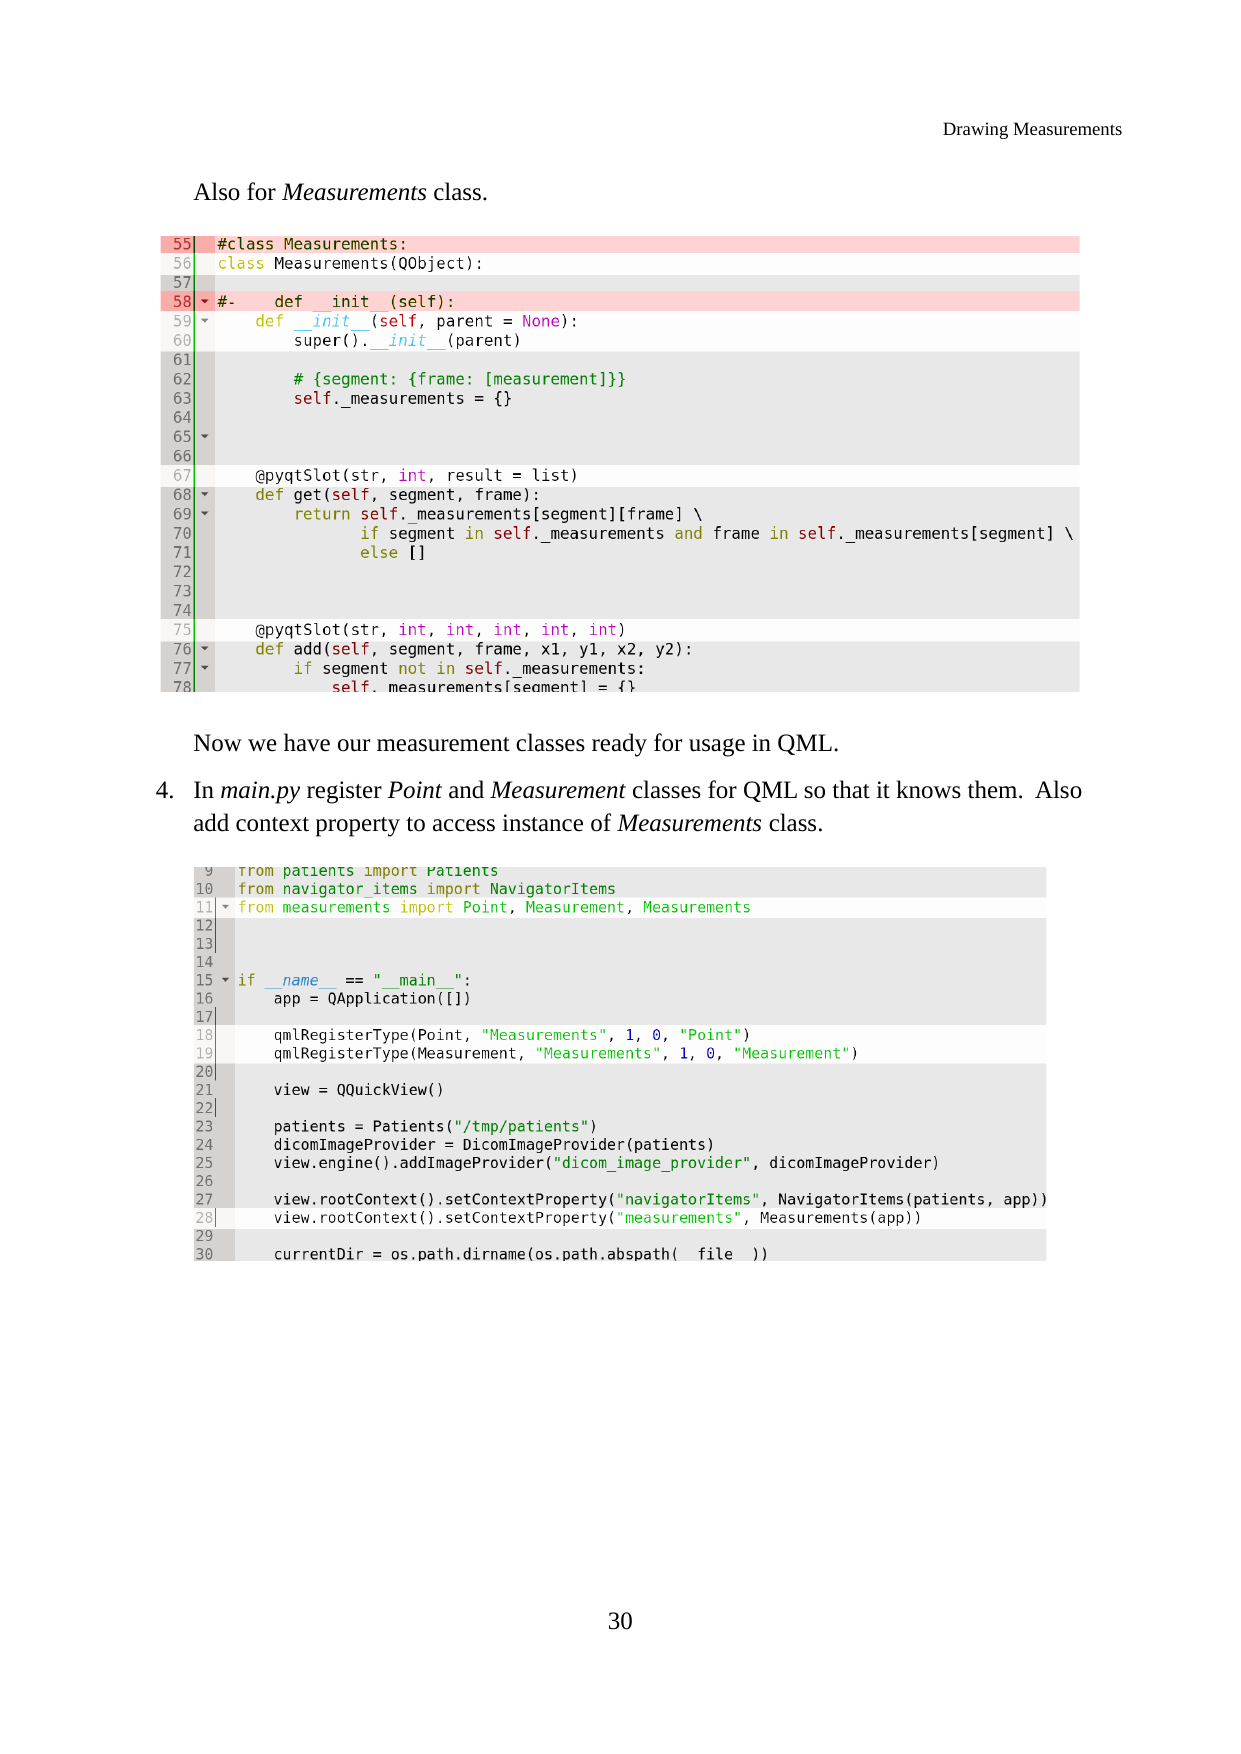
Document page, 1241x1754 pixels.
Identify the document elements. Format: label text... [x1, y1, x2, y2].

list Also for Measurements class. [156, 177, 1122, 206]
picture [160, 236, 1080, 692]
list Now we have our measurement classes ready for usage in QML. [156, 728, 1122, 756]
list In main.py register Point and Measurement classes for QML so that it knows them. Also add context property to access instance of Measurements class. [156, 775, 1122, 837]
picture [193, 867, 1047, 1261]
